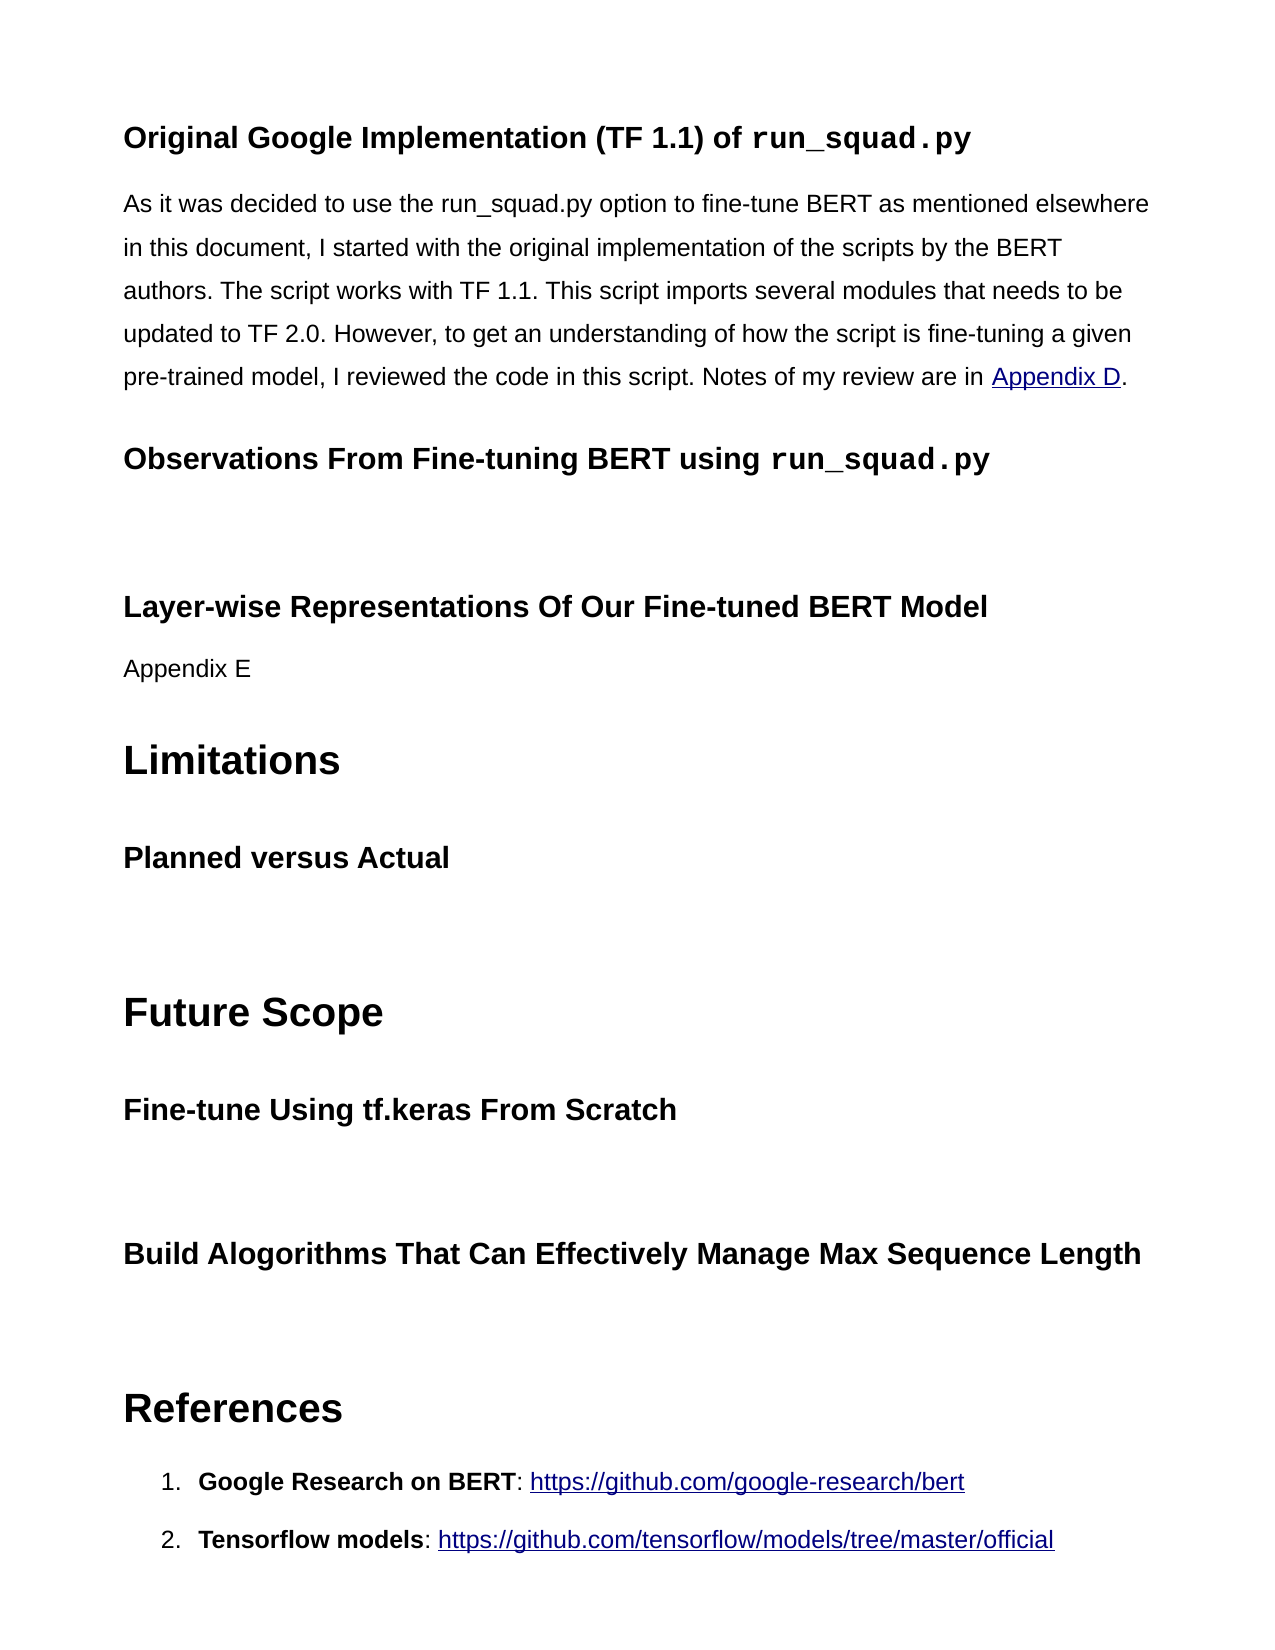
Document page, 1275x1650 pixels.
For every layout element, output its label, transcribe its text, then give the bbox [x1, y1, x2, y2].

subtitle Limitations [123, 736, 1152, 783]
text Appendix E [123, 654, 1152, 682]
subtitle Original Google Implementation (TF 1.1) of run_squad.py [123, 120, 1152, 158]
subtitle Fine-tune Using tf.keras From Scratch [123, 1092, 1152, 1127]
subtitle Build Alogorithms That Can Effectively Manage Max Sequence Length [123, 1236, 1152, 1271]
subtitle Observations From Fine-tuning BERT using run_squad.py [123, 440, 1152, 478]
subtitle References [123, 1384, 1152, 1431]
list Tensorflow models: https://github.com/tensorflow/models/tree/master/official [161, 1525, 1152, 1553]
subtitle Planned versus Actual [123, 840, 1152, 876]
text As it was decided to use the run_squad.py option to fine-tune BERT as mentioned elsewhere in this document, I started with the original implementation of the scripts by the BERT authors. The script works with TF 1.1. This script imports several modules that needs to be updated to TF 2.0. However, to get an understanding of how the script is fine-tuning a given pre-trained model, I reviewed the code in this script. Notes of my review are in Appendix D. [123, 189, 1152, 391]
subtitle Future Scope [123, 988, 1152, 1035]
list Google Research on BERT: https://github.com/google-research/bert [161, 1467, 1152, 1496]
subtitle Layer-wise Representations Of Our Fine-tuned BERT Model [123, 588, 1152, 624]
